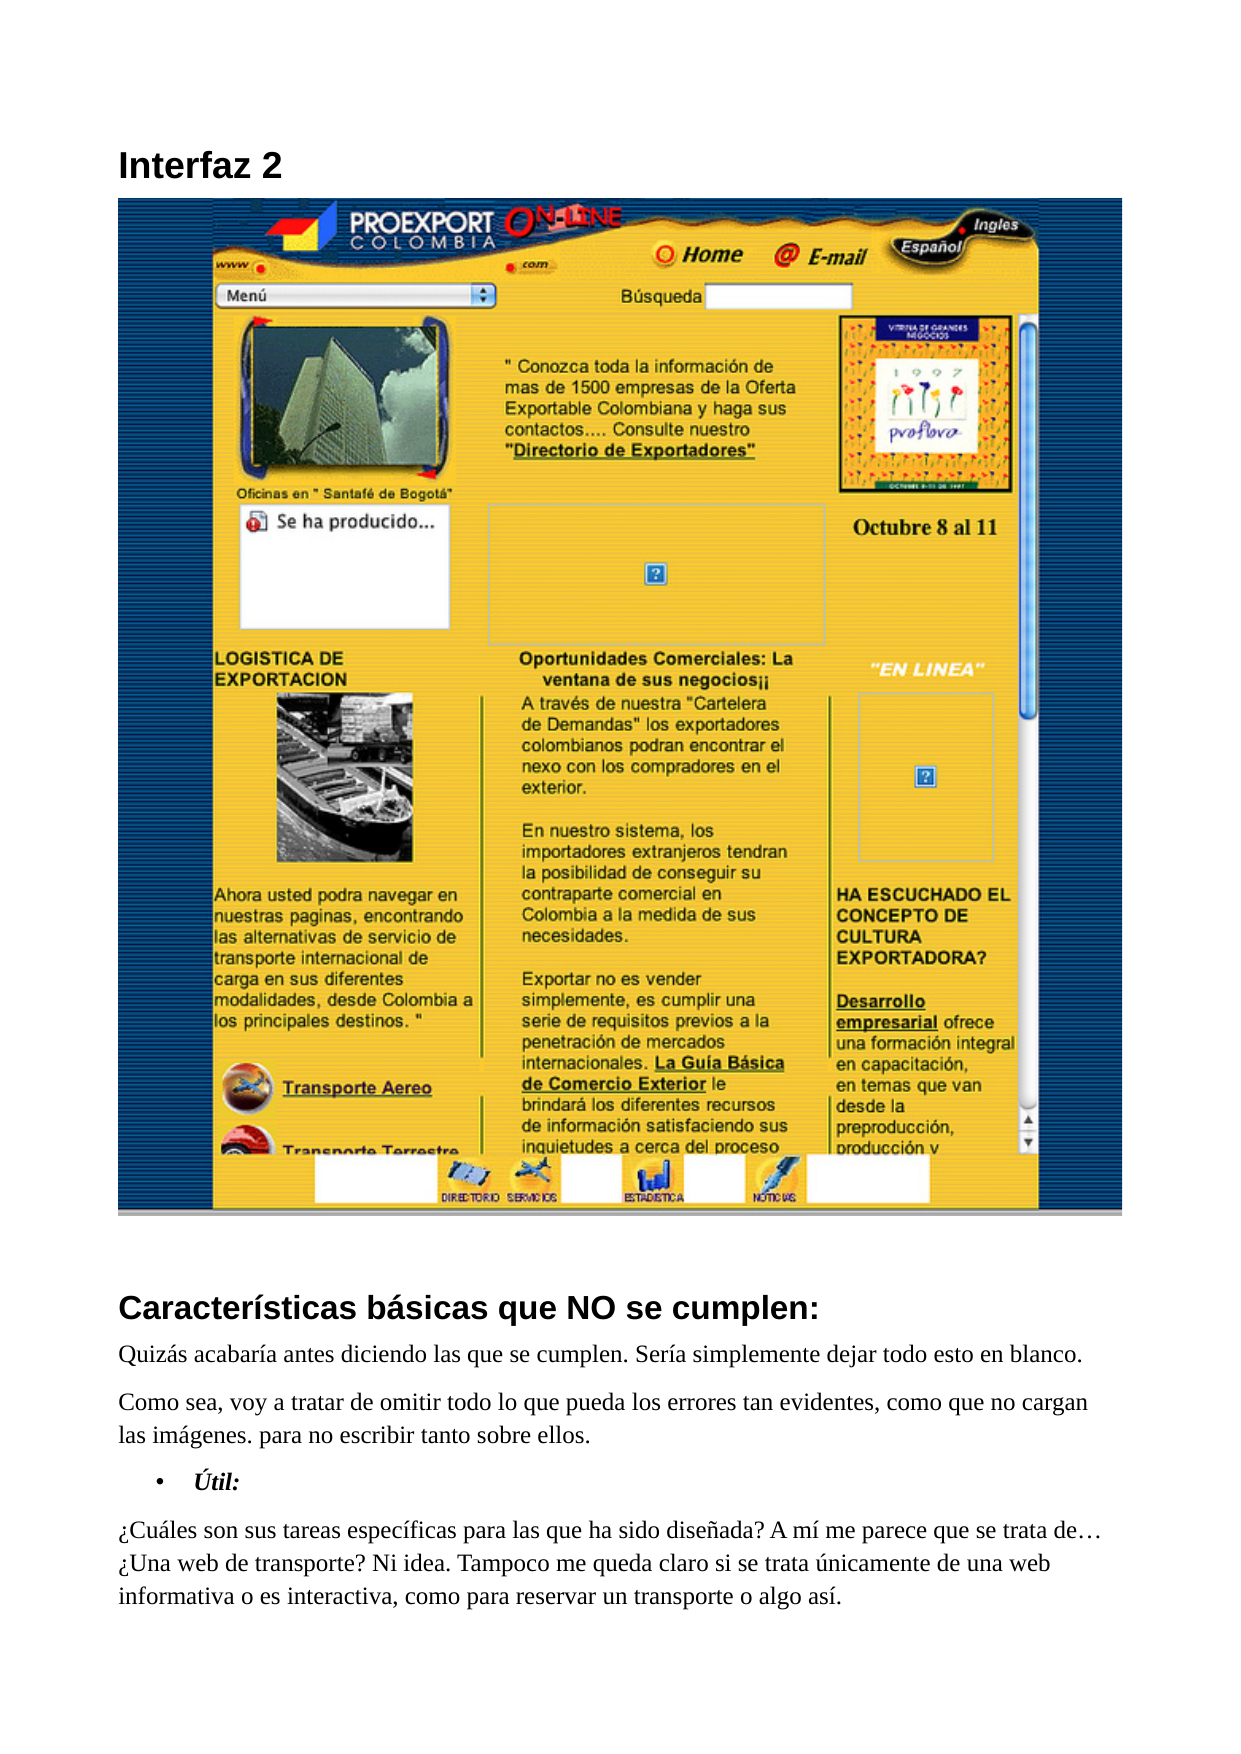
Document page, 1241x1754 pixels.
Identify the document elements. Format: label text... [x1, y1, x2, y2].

picture [118, 198, 1123, 1216]
text Quizás acabaría antes diciendo las que se cumplen. Sería simplemente dejar todo esto en blanco. [118, 1339, 1122, 1368]
text ¿Cuáles son sus tareas específicas para las que ha sido diseñada? A mí me parece que se trata de… ¿Una web de transporte? Ni idea. Tampoco me queda claro si se trata únicamente de una web informativa o es interactiva, como para reservar un transporte o algo así. [118, 1515, 1122, 1610]
subtitle Características básicas que NO se cumplen: [118, 1288, 1122, 1327]
list Útil: [156, 1467, 1122, 1496]
text Como sea, voy a tratar de omitir todo lo que pueda los errores tan evidentes, como que no cargan las imágenes. para no escribir tanto sobre ellos. [118, 1387, 1122, 1448]
subtitle Interfaz 2 [118, 143, 1122, 186]
